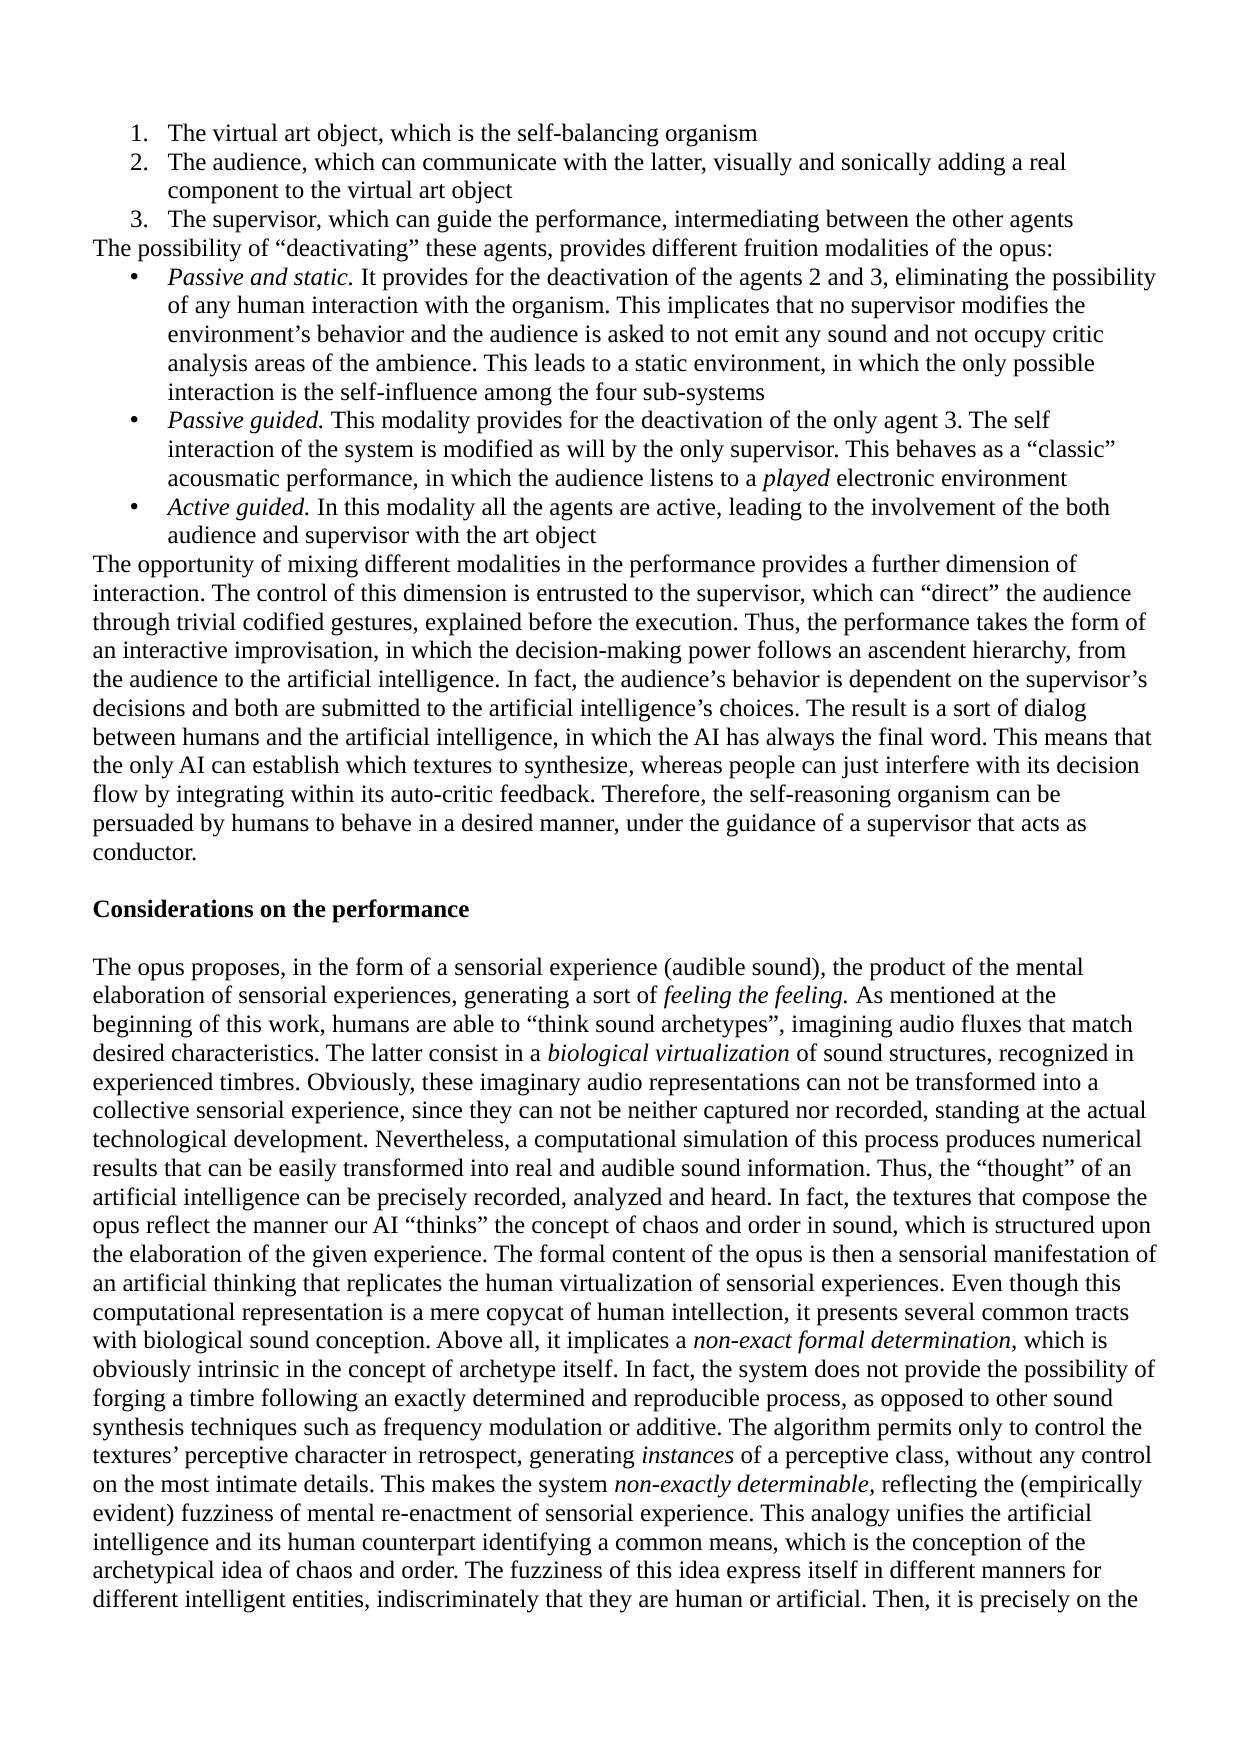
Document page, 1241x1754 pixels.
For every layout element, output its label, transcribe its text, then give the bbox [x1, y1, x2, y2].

text The possibility of “deactivating” these agents, provides different fruition modalities of the opus: [92, 233, 1160, 262]
list Passive guided. This modality provides for the deactivation of the only agent 3. The self interaction of the system is modified as will by the only supervisor. This behaves as a “classic” acousmatic performance, in which the audience listens to a played electronic environment [130, 406, 1160, 492]
list Active guided. In this modality all the agents are active, leading to the involvement of the both audience and supervisor with the art object [130, 492, 1160, 549]
text Considerations on the performance [92, 894, 1160, 923]
list The audience, which can communicate with the latter, visually and sonically adding a real component to the virtual art object [130, 147, 1160, 204]
text The opus proposes, in the form of a sensorial experience (audible sound), the product of the mental elaboration of sensorial experiences, generating a sort of feeling the feeling. As mentioned at the beginning of this work, humans are able to “think sound archetypes”, imagining audio fluxes that match desired characteristics. The latter consist in a biological virtualization of sound structures, recognized in experienced timbres. Obviously, these imaginary audio representations can not be transformed into a collective sensorial experience, since they can not be neither captured nor recorded, standing at the actual technological development. Nevertheless, a computational simulation of this process produces numerical results that can be easily transformed into real and audible sound information. Thus, the “thought” of an artificial intelligence can be precisely recorded, analyzed and heard. In fact, the textures that compose the opus reflect the manner our AI “thinks” the concept of chaos and order in sound, which is structured upon the elaboration of the given experience. The formal content of the opus is then a sensorial manifestation of an artificial thinking that replicates the human virtualization of sensorial experiences. Even though this computational representation is a mere copycat of human intellection, it presents several common tracts with biological sound conception. Above all, it implicates a non-exact formal determination, which is obviously intrinsic in the concept of archetype itself. In fact, the system does not provide the possibility of forging a timbre following an exactly determined and reproducible process, as opposed to other sound synthesis techniques such as frequency modulation or additive. The algorithm permits only to control the textures’ perceptive character in retrospect, generating instances of a perceptive class, without any control on the most intimate details. This makes the system non-exactly determinable, reflecting the (empirically evident) fuzziness of mental re-enactment of sensorial experience. This analogy unifies the artificial intelligence and its human counterpart identifying a common means, which is the conception of the archetypical idea of chaos and order. The fuzziness of this idea express itself in different manners for different intelligent entities, indiscriminately that they are human or artificial. Then, it is precisely on the [92, 952, 1160, 1613]
text The opportunity of mixing different modalities in the performance provides a further dimension of interaction. The control of this dimension is entrusted to the supervisor, which can “direct” the audience through trivial codified gestures, explained before the execution. Thus, the performance takes the form of an interactive improvisation, in which the decision-making power follows an ascendent hierarchy, from the audience to the artificial intelligence. In fact, the audience’s behavior is dependent on the supervisor’s decisions and both are submitted to the artificial intelligence’s choices. The result is a sort of dialog between humans and the artificial intelligence, in which the AI has always the final word. This means that the only AI can establish which textures to synthesize, whereas people can just interfere with its decision flow by integrating within its auto-critic feedback. Therefore, the self-reasoning organism can be persuaded by humans to behave in a desired manner, under the guidance of a supervisor that acts as conductor. [92, 549, 1160, 866]
list The virtual art object, which is the self-balancing organism [130, 118, 1160, 147]
list Passive and static. It provides for the deactivation of the agents 2 and 3, eliminating the possibility of any human interaction with the organism. This implicates that no supervisor modifies the environment’s behavior and the audience is asked to not emit any sound and not occupy critic analysis areas of the ambience. This leads to a static environment, in which the only possible interaction is the self-influence among the four sub-systems [130, 262, 1160, 406]
list The supervisor, which can guide the performance, intermediating between the other agents [130, 204, 1160, 233]
